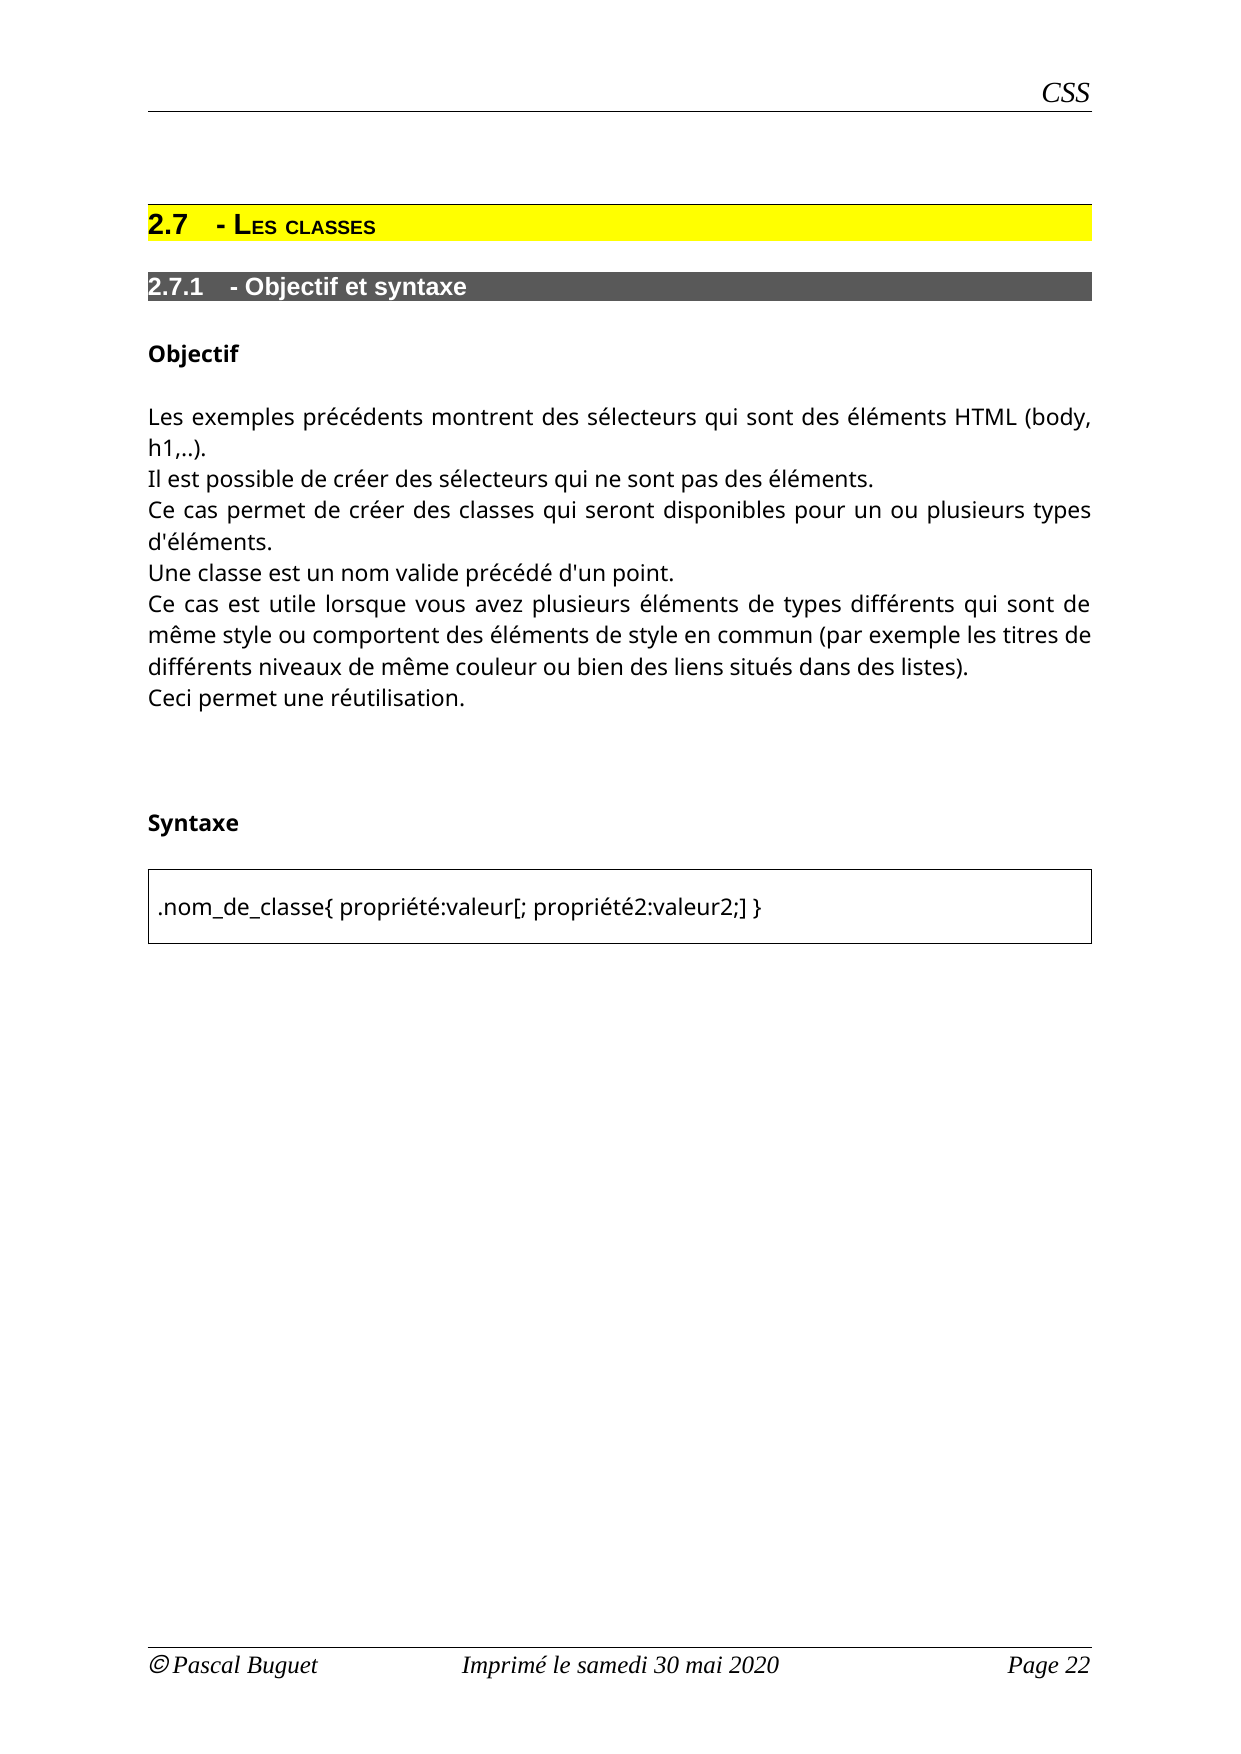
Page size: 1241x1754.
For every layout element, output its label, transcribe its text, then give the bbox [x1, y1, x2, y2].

text Les exemples précédents montrent des sélecteurs qui sont des éléments HTML (body, h1,..). [148, 401, 1092, 463]
text Ceci permet une réutilisation. [148, 682, 1092, 713]
text Il est possible de créer des sélecteurs qui ne sont pas des éléments. [148, 463, 1092, 494]
text Syntaxe [148, 807, 1092, 838]
text Objectif [148, 338, 1092, 369]
subtitle - Objectif et syntaxe [148, 272, 1092, 301]
text Une classe est un nom valide précédé d'un point. [148, 557, 1092, 588]
subtitle - Les classes [148, 205, 1092, 241]
text .nom_de_classe{ propriété:valeur[; propriété2:valeur2;] } [149, 870, 1091, 943]
text Ce cas est utile lorsque vous avez plusieurs éléments de types différents qui sont de même style ou comportent des éléments de style en commun (par exemple les titres de différents niveaux de même couleur ou bien des liens situés dans des listes). [148, 588, 1092, 682]
text Ce cas permet de créer des classes qui seront disponibles pour un ou plusieurs types d'éléments. [148, 494, 1092, 557]
